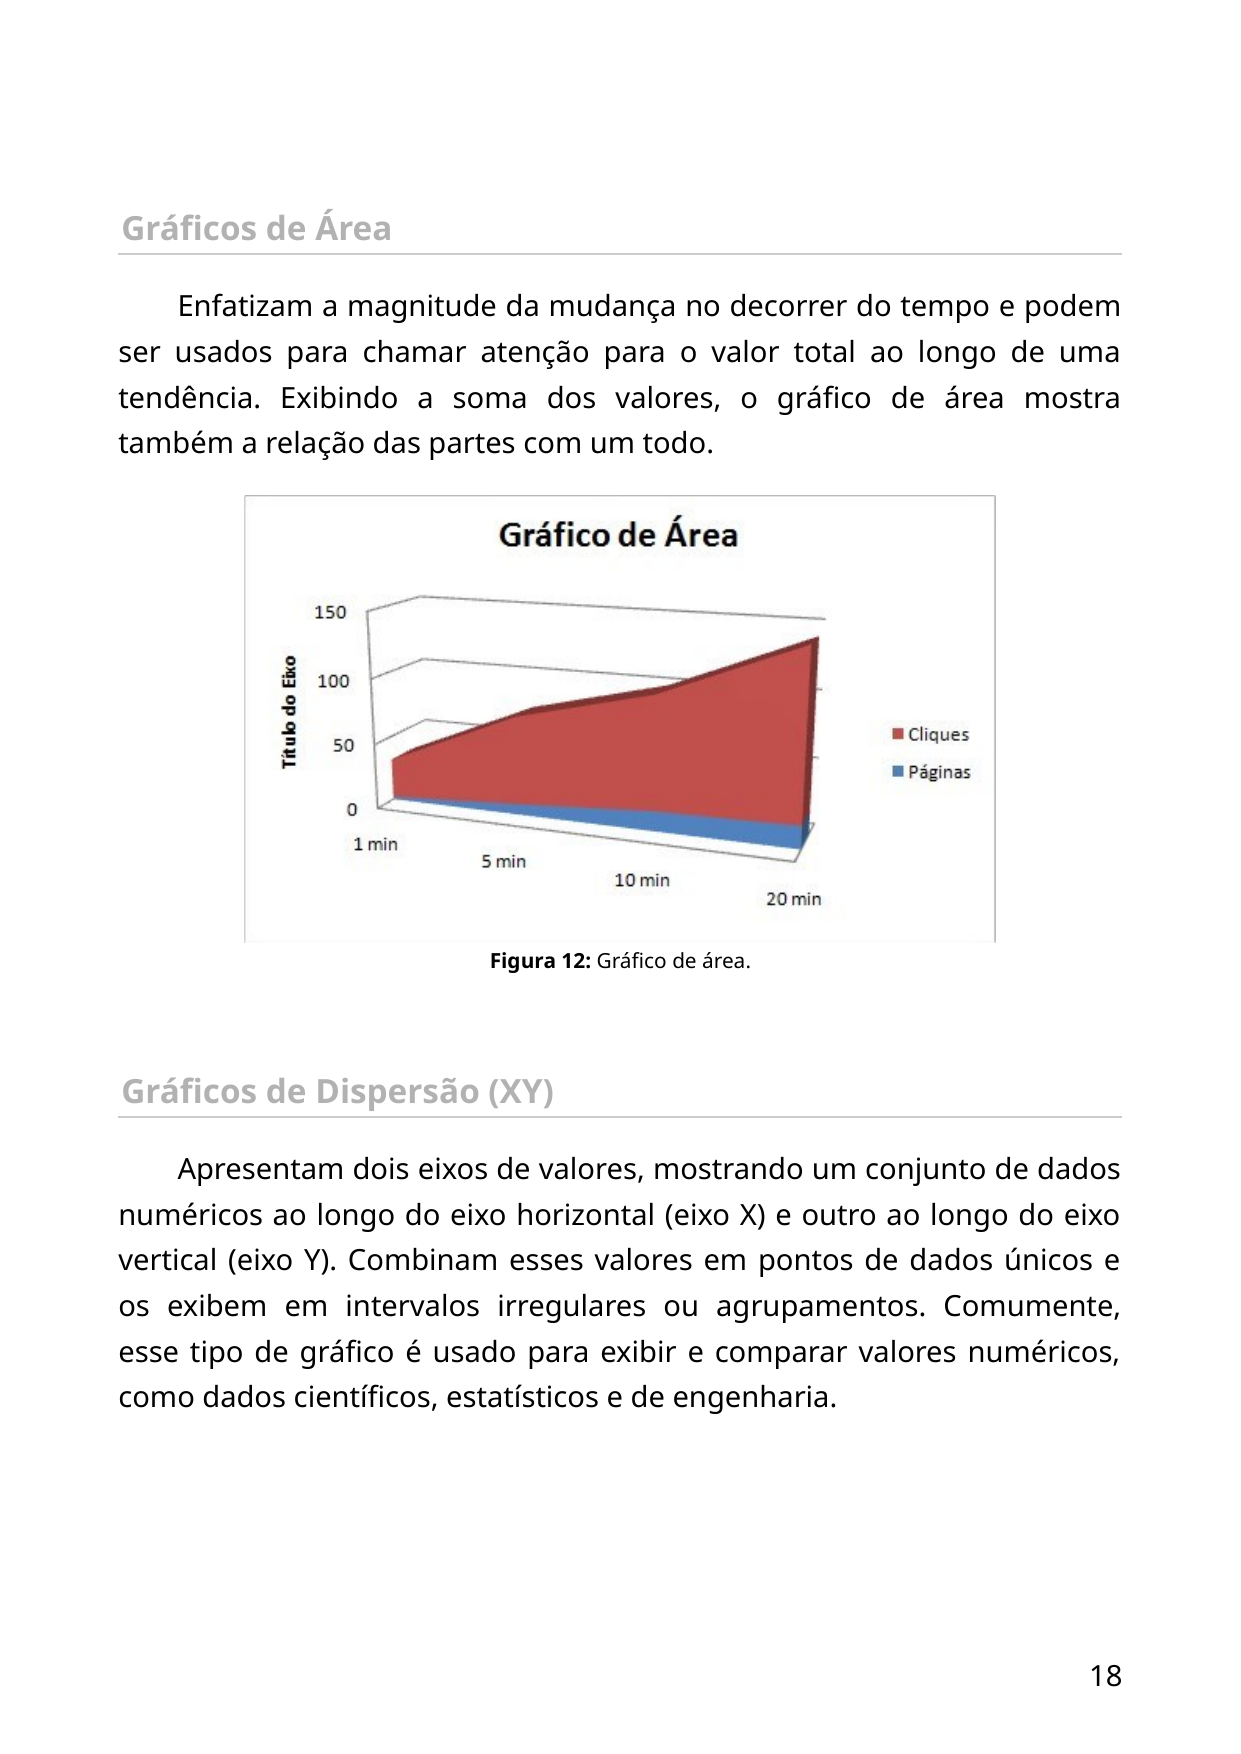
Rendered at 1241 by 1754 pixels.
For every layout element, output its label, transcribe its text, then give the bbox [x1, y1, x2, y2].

picture [244, 495, 996, 943]
subtitle Gráficos de Área [118, 202, 1122, 253]
subtitle Gráficos de Dispersão (XY) [118, 1064, 1122, 1116]
text Enfatizam a magnitude da mudança no decorrer do tempo e podem ser usados para chamar atenção para o valor total ao longo de uma tendência. Exibindo a soma dos valores, o gráfico de área mostra também a relação das partes com um todo. [118, 286, 1122, 462]
text Figura 12: Gráfico de área. [244, 943, 996, 975]
text Apresentam dois eixos de valores, mostrando um conjunto de dados numéricos ao longo do eixo horizontal (eixo X) e outro ao longo do eixo vertical (eixo Y). Combinam esses valores em pontos de dados únicos e os exibem em intervalos irregulares ou agrupamentos. Comumente, esse tipo de gráfico é usado para exibir e comparar valores numéricos, como dados científicos, estatísticos e de engenharia. [118, 1148, 1122, 1416]
